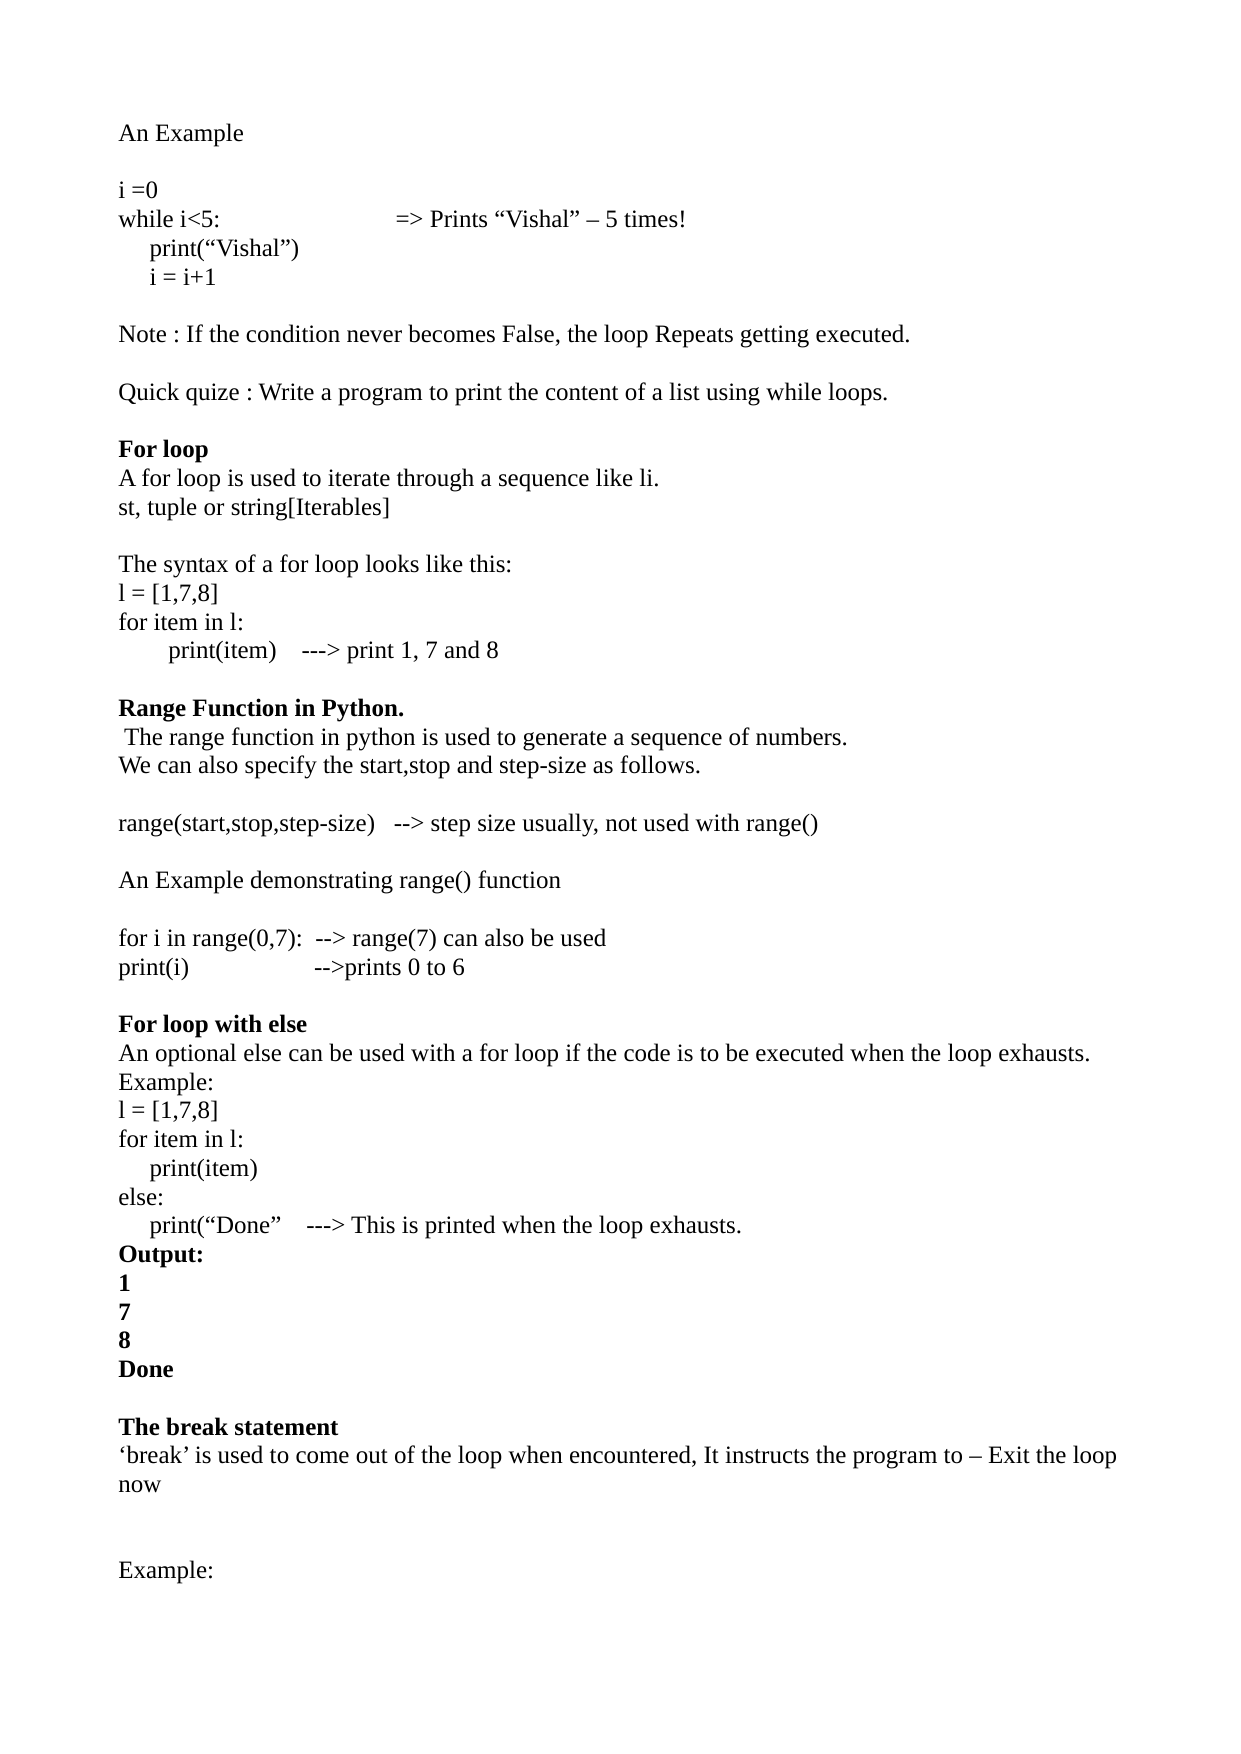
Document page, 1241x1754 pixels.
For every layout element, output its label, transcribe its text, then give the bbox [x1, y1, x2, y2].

text print(“Vishal”) [118, 233, 1122, 262]
text An Example [118, 118, 1122, 147]
text 8 [118, 1326, 1122, 1354]
text l = [1,7,8] [118, 578, 1122, 607]
text Output: [118, 1239, 1122, 1268]
text for item in l: [118, 1124, 1122, 1153]
text For loop [118, 434, 1122, 463]
text print(item) [118, 1153, 1122, 1182]
text Note : If the condition never becomes False, the loop Repeats getting executed. [118, 319, 1122, 348]
text l = [1,7,8] [118, 1096, 1122, 1124]
text For loop with else [118, 1009, 1122, 1038]
text We can also specify the start,stop and step-size as follows. [118, 751, 1122, 779]
text range(start,stop,step-size) --> step size usually, not used with range() [118, 808, 1122, 837]
text Quick quize : Write a program to print the content of a list using while loops. [118, 377, 1122, 406]
text while i<5: => Prints “Vishal” – 5 times! [118, 204, 1122, 233]
text print(i) -->prints 0 to 6 [118, 952, 1122, 981]
text 1 [118, 1268, 1122, 1297]
text Range Function in Python. [118, 693, 1122, 722]
text i = i+1 [118, 262, 1122, 291]
text The break statement [118, 1412, 1122, 1441]
text Example: [118, 1067, 1122, 1096]
text Done [118, 1354, 1122, 1383]
text for item in l: [118, 607, 1122, 636]
text Example: [118, 1556, 1122, 1584]
text 7 [118, 1297, 1122, 1326]
text The range function in python is used to generate a sequence of numbers. [118, 722, 1122, 751]
text st, tuple or string[Iterables] [118, 492, 1122, 521]
text A for loop is used to iterate through a sequence like li. [118, 463, 1122, 492]
text for i in range(0,7): --> range(7) can also be used [118, 923, 1122, 952]
text else: [118, 1182, 1122, 1211]
text An optional else can be used with a for loop if the code is to be executed when the loop exhausts. [118, 1038, 1122, 1067]
text i =0 [118, 176, 1122, 204]
text ‘break’ is used to come out of the loop when encountered, It instructs the program to – Exit the loop now [118, 1441, 1122, 1498]
text An Example demonstrating range() function [118, 866, 1122, 894]
text The syntax of a for loop looks like this: [118, 549, 1122, 578]
text print(item) ---> print 1, 7 and 8 [118, 636, 1122, 664]
text print(“Done” ---> This is printed when the loop exhausts. [118, 1211, 1122, 1239]
